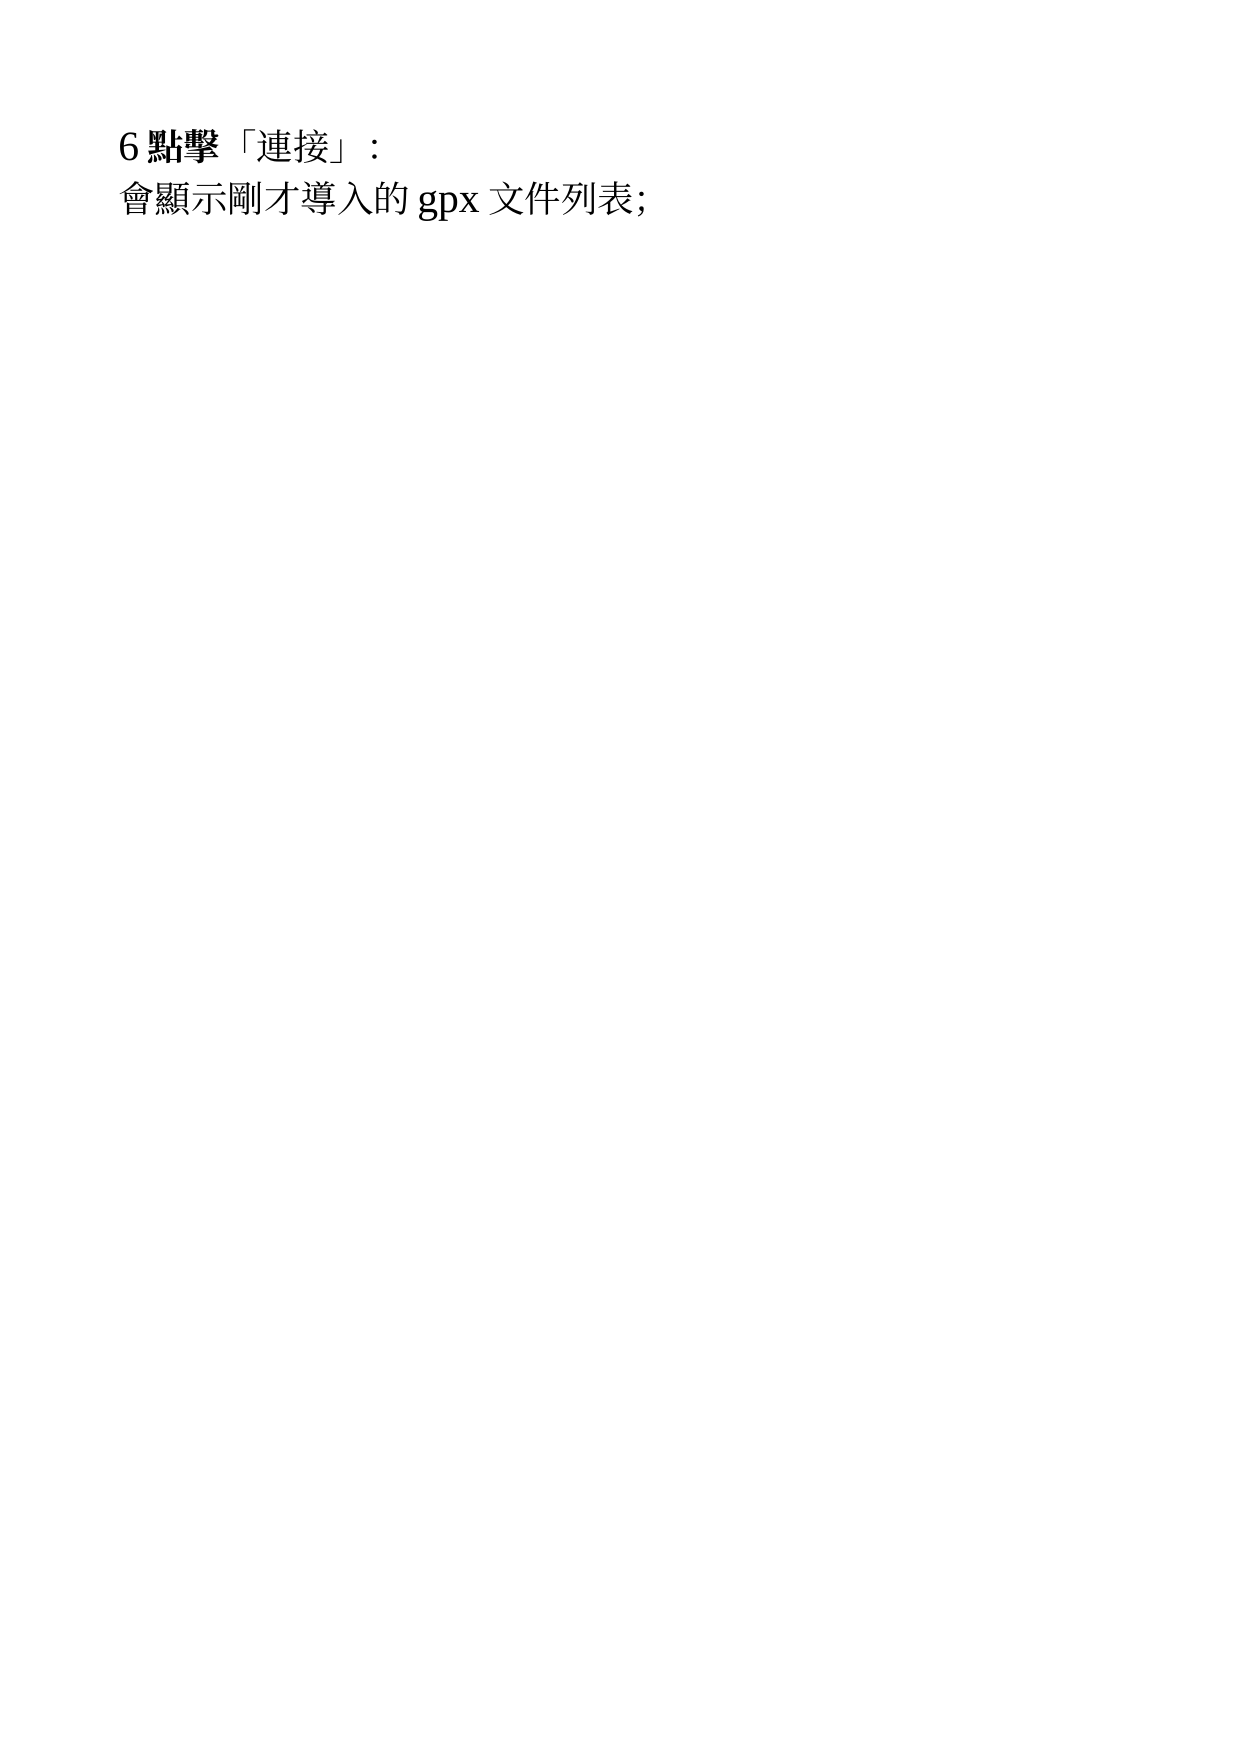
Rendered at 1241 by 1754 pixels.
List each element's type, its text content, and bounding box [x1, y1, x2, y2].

text 6點擊「連接」： [118, 118, 1122, 171]
text 會顯示剛才導入的gpx文件列表； [118, 171, 1122, 223]
